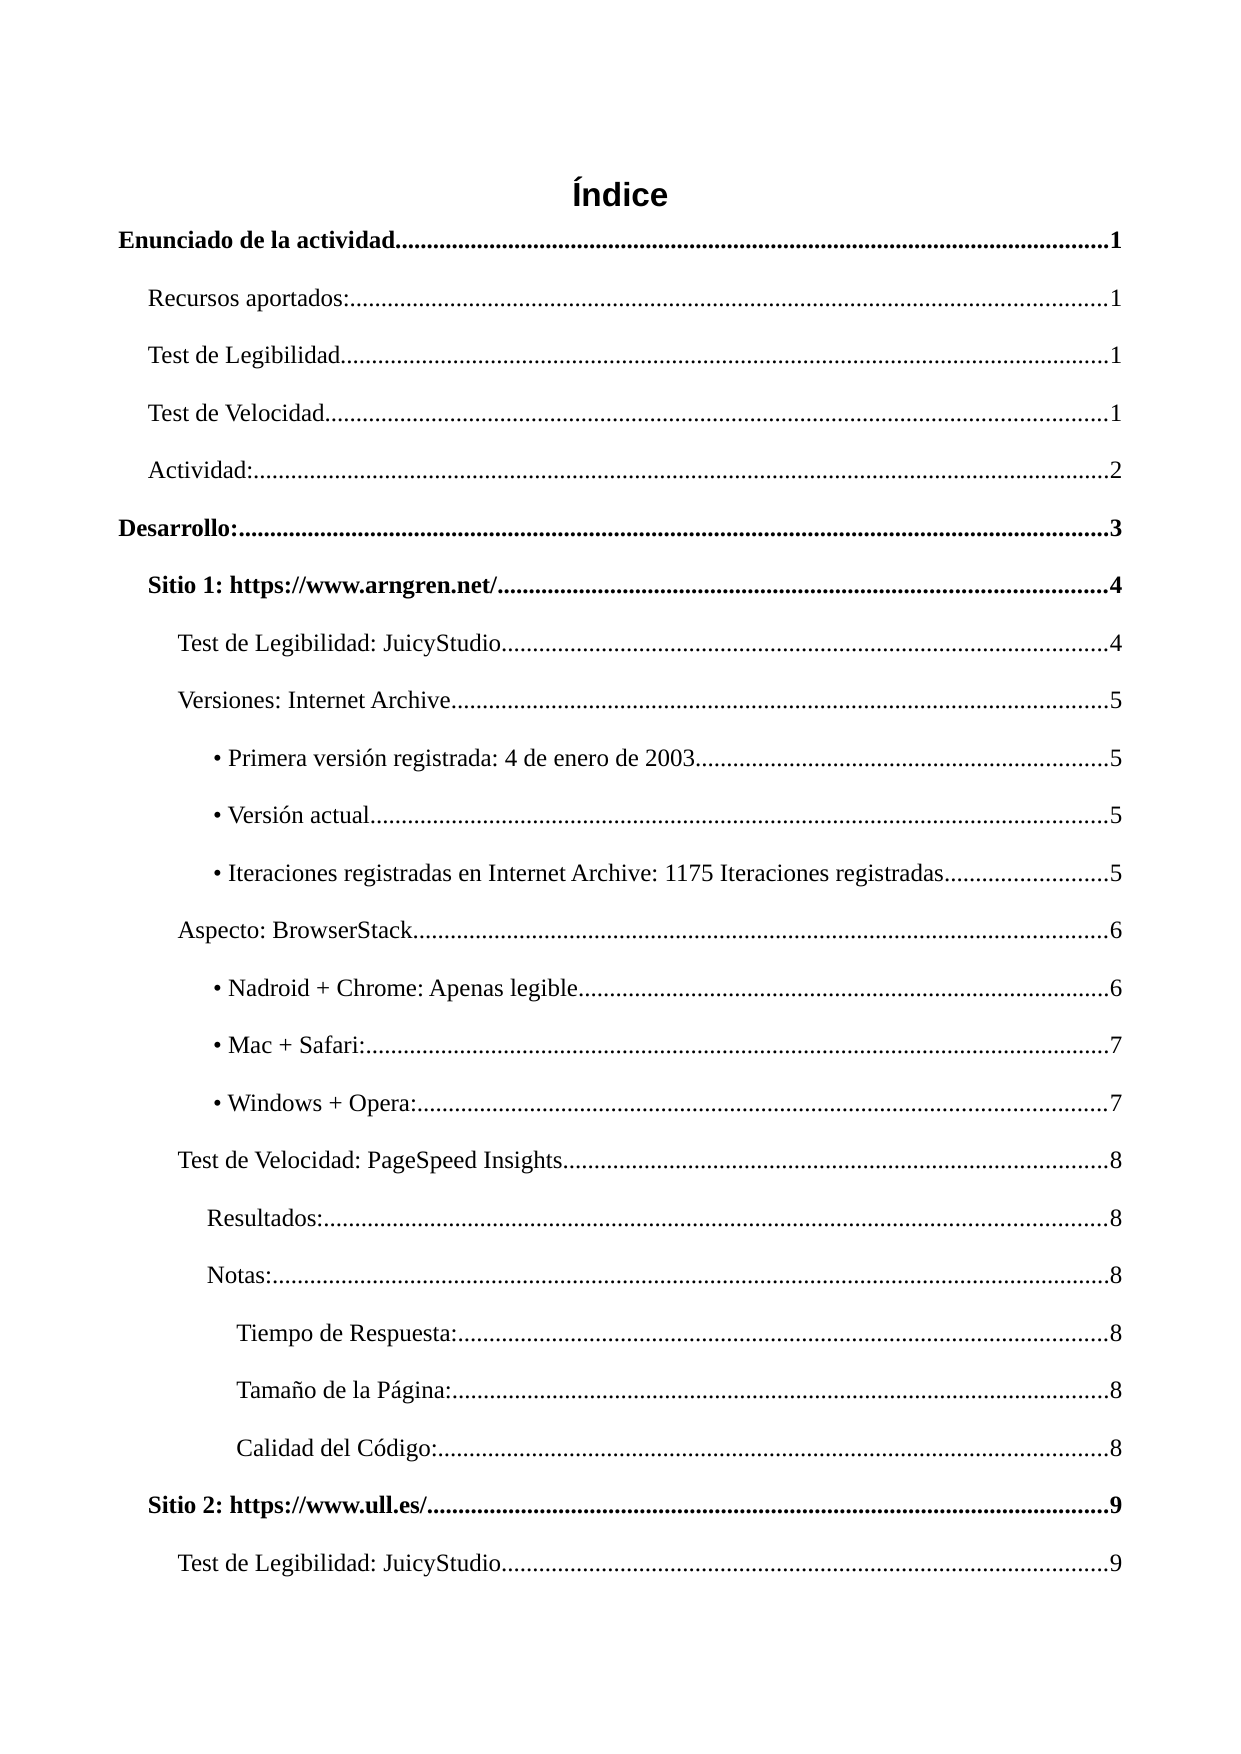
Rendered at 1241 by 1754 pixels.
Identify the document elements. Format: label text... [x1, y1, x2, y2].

text Test de Legibilidad 1 [148, 341, 1122, 369]
text Sitio 2: https://www.ull.es/ 9 [148, 1491, 1122, 1519]
text Desarrollo: 3 [118, 513, 1122, 542]
text Recursos aportados: 1 [148, 283, 1122, 312]
text Resultados: 8 [207, 1203, 1122, 1232]
text Test de Velocidad: PageSpeed Insights 8 [177, 1146, 1122, 1174]
text • Primera versión registrada: 4 de enero de 2003 5 [207, 743, 1122, 772]
text • Windows + Opera: 7 [207, 1088, 1122, 1117]
text • Versión actual 5 [207, 801, 1122, 829]
text Notas: 8 [207, 1261, 1122, 1289]
text • Iteraciones registradas en Internet Archive: 1175 Iteraciones registradas 5 [207, 858, 1122, 887]
text • Mac + Safari: 7 [207, 1031, 1122, 1059]
text Tamaño de la Página: 8 [236, 1376, 1122, 1404]
subtitle Índice [118, 174, 1122, 213]
text Aspecto: BrowserStack 6 [177, 916, 1122, 944]
text • Nadroid + Chrome: Apenas legible 6 [207, 973, 1122, 1002]
text Test de Legibilidad: JuicyStudio 4 [177, 628, 1122, 657]
text Test de Velocidad 1 [148, 398, 1122, 427]
text Calidad del Código: 8 [236, 1433, 1122, 1462]
text Versiones: Internet Archive 5 [177, 686, 1122, 714]
text Actividad: 2 [148, 456, 1122, 484]
text Tiempo de Respuesta: 8 [236, 1318, 1122, 1347]
text Sitio 1: https://www.arngren.net/ 4 [148, 571, 1122, 599]
text Test de Legibilidad: JuicyStudio 9 [177, 1548, 1122, 1577]
text Enunciado de la actividad. 1 [118, 226, 1122, 254]
